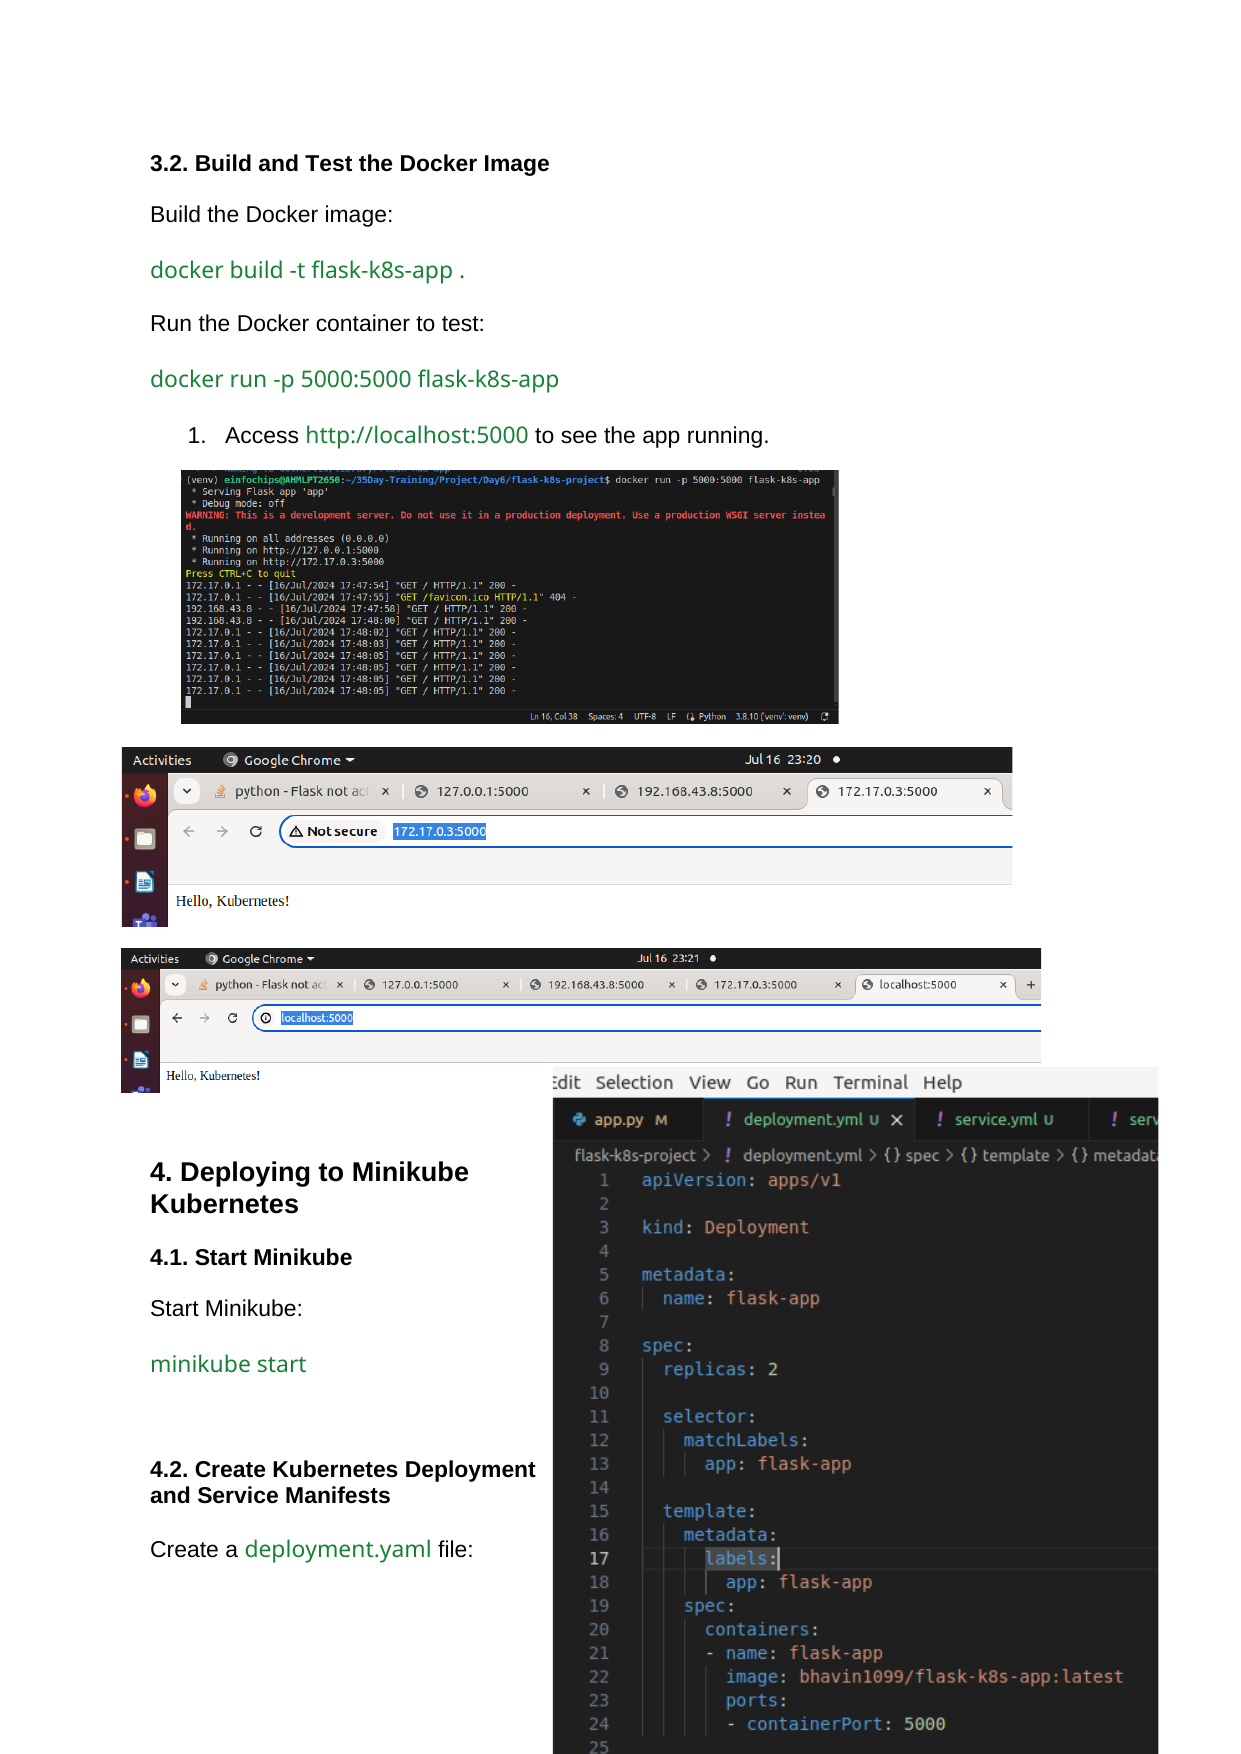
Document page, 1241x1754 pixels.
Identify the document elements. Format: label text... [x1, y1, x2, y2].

text Run the Docker container to test: docker run -p 5000:5000 flask-k8s-app [150, 310, 1090, 394]
subtitle 4. Deploying to Minikube Kubernetes [150, 1156, 552, 1219]
text [712, 1533, 1090, 1591]
text 4.1. Start Minikube [150, 1244, 552, 1270]
list Access http://localhost:5000 to see the app running. [187, 419, 1090, 451]
text Start Minikube: minikube start [150, 1295, 552, 1379]
subtitle [712, 1156, 1090, 1219]
text Create a deployment.yaml file: [150, 1533, 552, 1591]
picture [552, 1067, 712, 1754]
text [712, 1295, 1090, 1379]
text [712, 1244, 1090, 1270]
text Build the Docker image: docker build -t flask-k8s-app . [150, 201, 1090, 285]
text [712, 1456, 1090, 1508]
text 3.2. Build and Test the Docker Image [150, 150, 1090, 176]
text 4.2. Create Kubernetes Deployment and Service Manifests [150, 1456, 552, 1508]
picture [181, 470, 839, 724]
